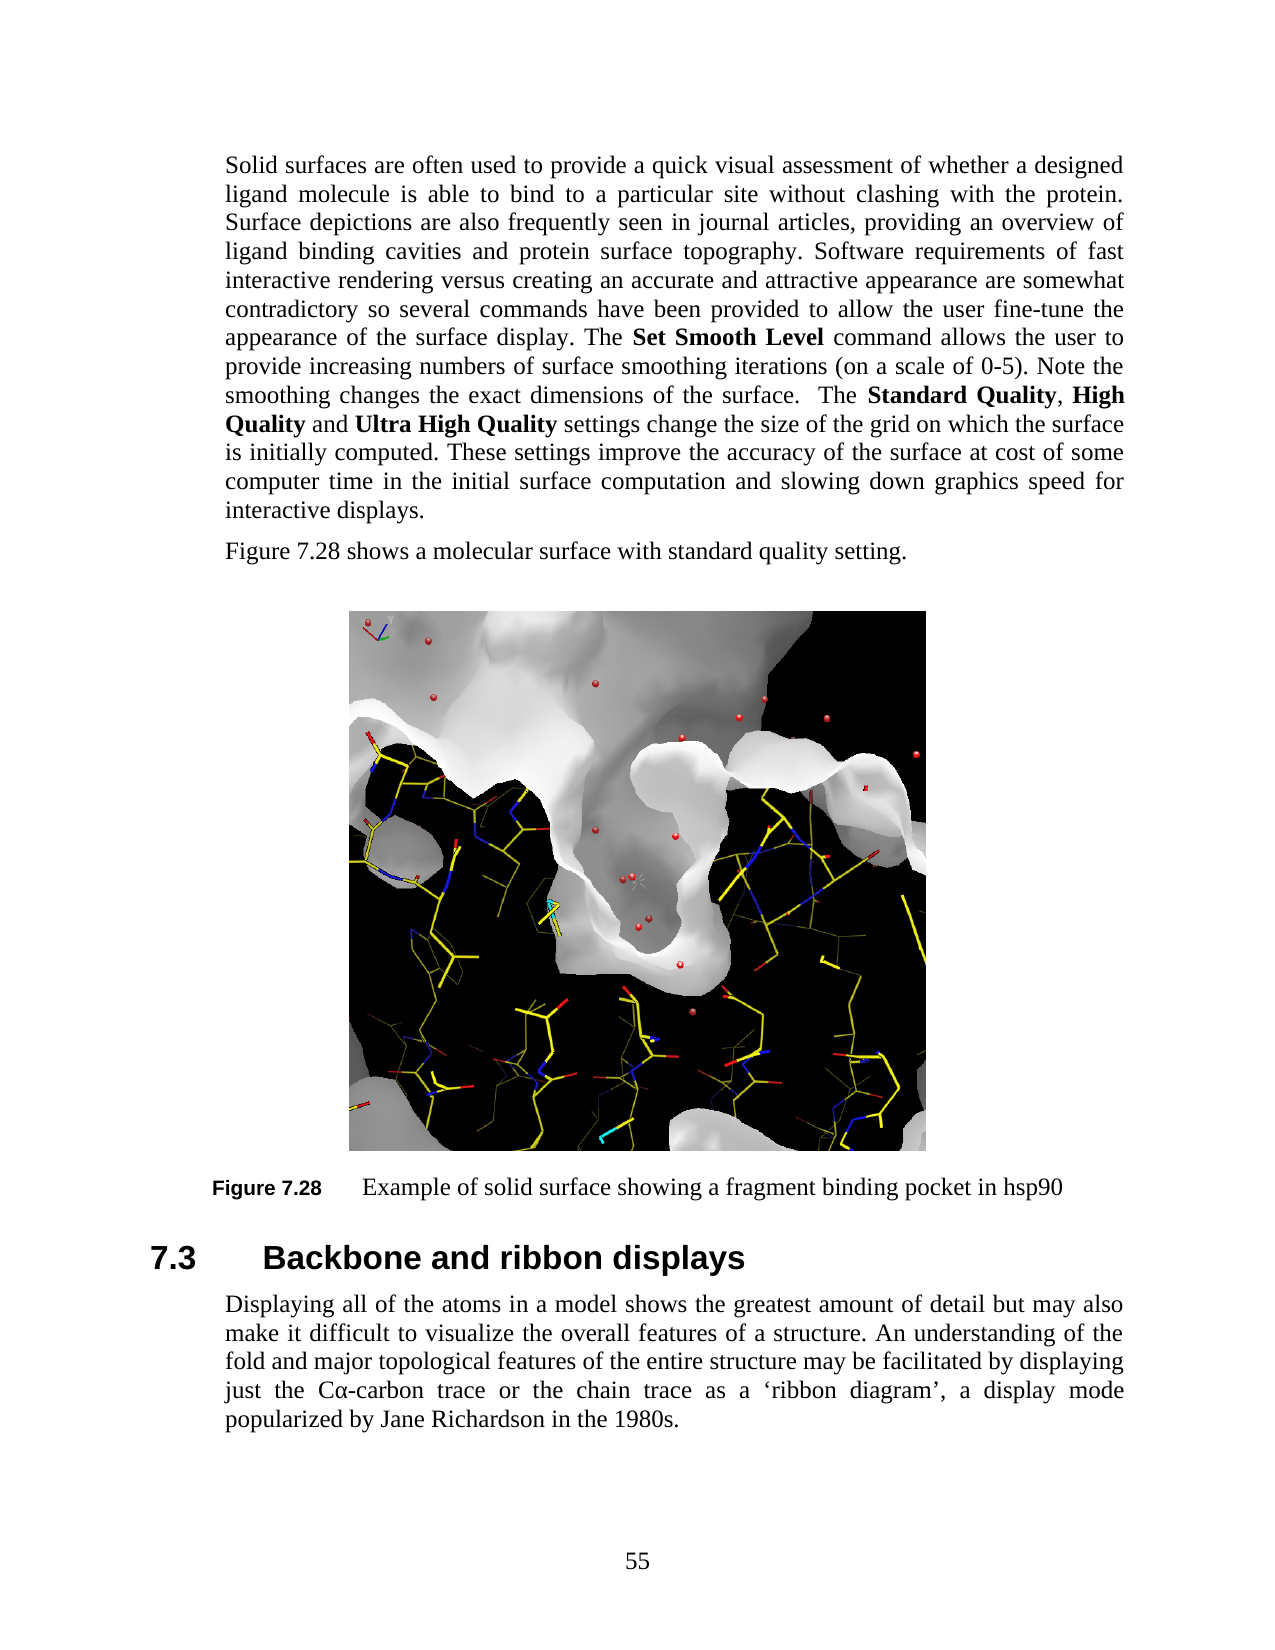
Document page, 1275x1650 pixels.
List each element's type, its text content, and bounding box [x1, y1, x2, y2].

text Figure 7.28 Example of solid surface showing a fragment binding pocket in hsp90 [150, 1172, 1125, 1201]
text Figure 7.28 shows a molecular surface with standard quality setting. [225, 536, 1125, 565]
subtitle Backbone and ribbon displays [150, 1238, 1125, 1276]
picture [349, 611, 926, 1151]
text Solid surfaces are often used to provide a quick visual assessment of whether a designed ligand molecule is able to bind to a particular site without clashing with the protein. Surface depictions are also frequently seen in journal articles, providing an overview of ligand binding cavities and protein surface topography. Software requirements of fast interactive rendering versus creating an accurate and attractive appearance are somewhat contradictory so several commands have been provided to allow the user fine-tune the appearance of the surface display. The Set Smooth Level command allows the user to provide increasing numbers of surface smoothing iterations (on a scale of 0-5). Note the smoothing changes the exact dimensions of the surface. The Standard Quality, High Quality and Ultra High Quality settings change the size of the grid on which the surface is initially computed. These settings improve the accuracy of the surface at cost of some computer time in the initial surface computation and slowing down graphics speed for interactive displays. [225, 150, 1125, 524]
text Displaying all of the atoms in a model shows the greatest amount of detail but may also make it difficult to visualize the overall features of a structure. An understanding of the fold and major topological features of the entire structure may be facilitated by displaying just the Cα-carbon trace or the chain trace as a ‘ribbon diagram’, a display mode popularized by Jane Richardson in the 1980s. [225, 1289, 1125, 1433]
